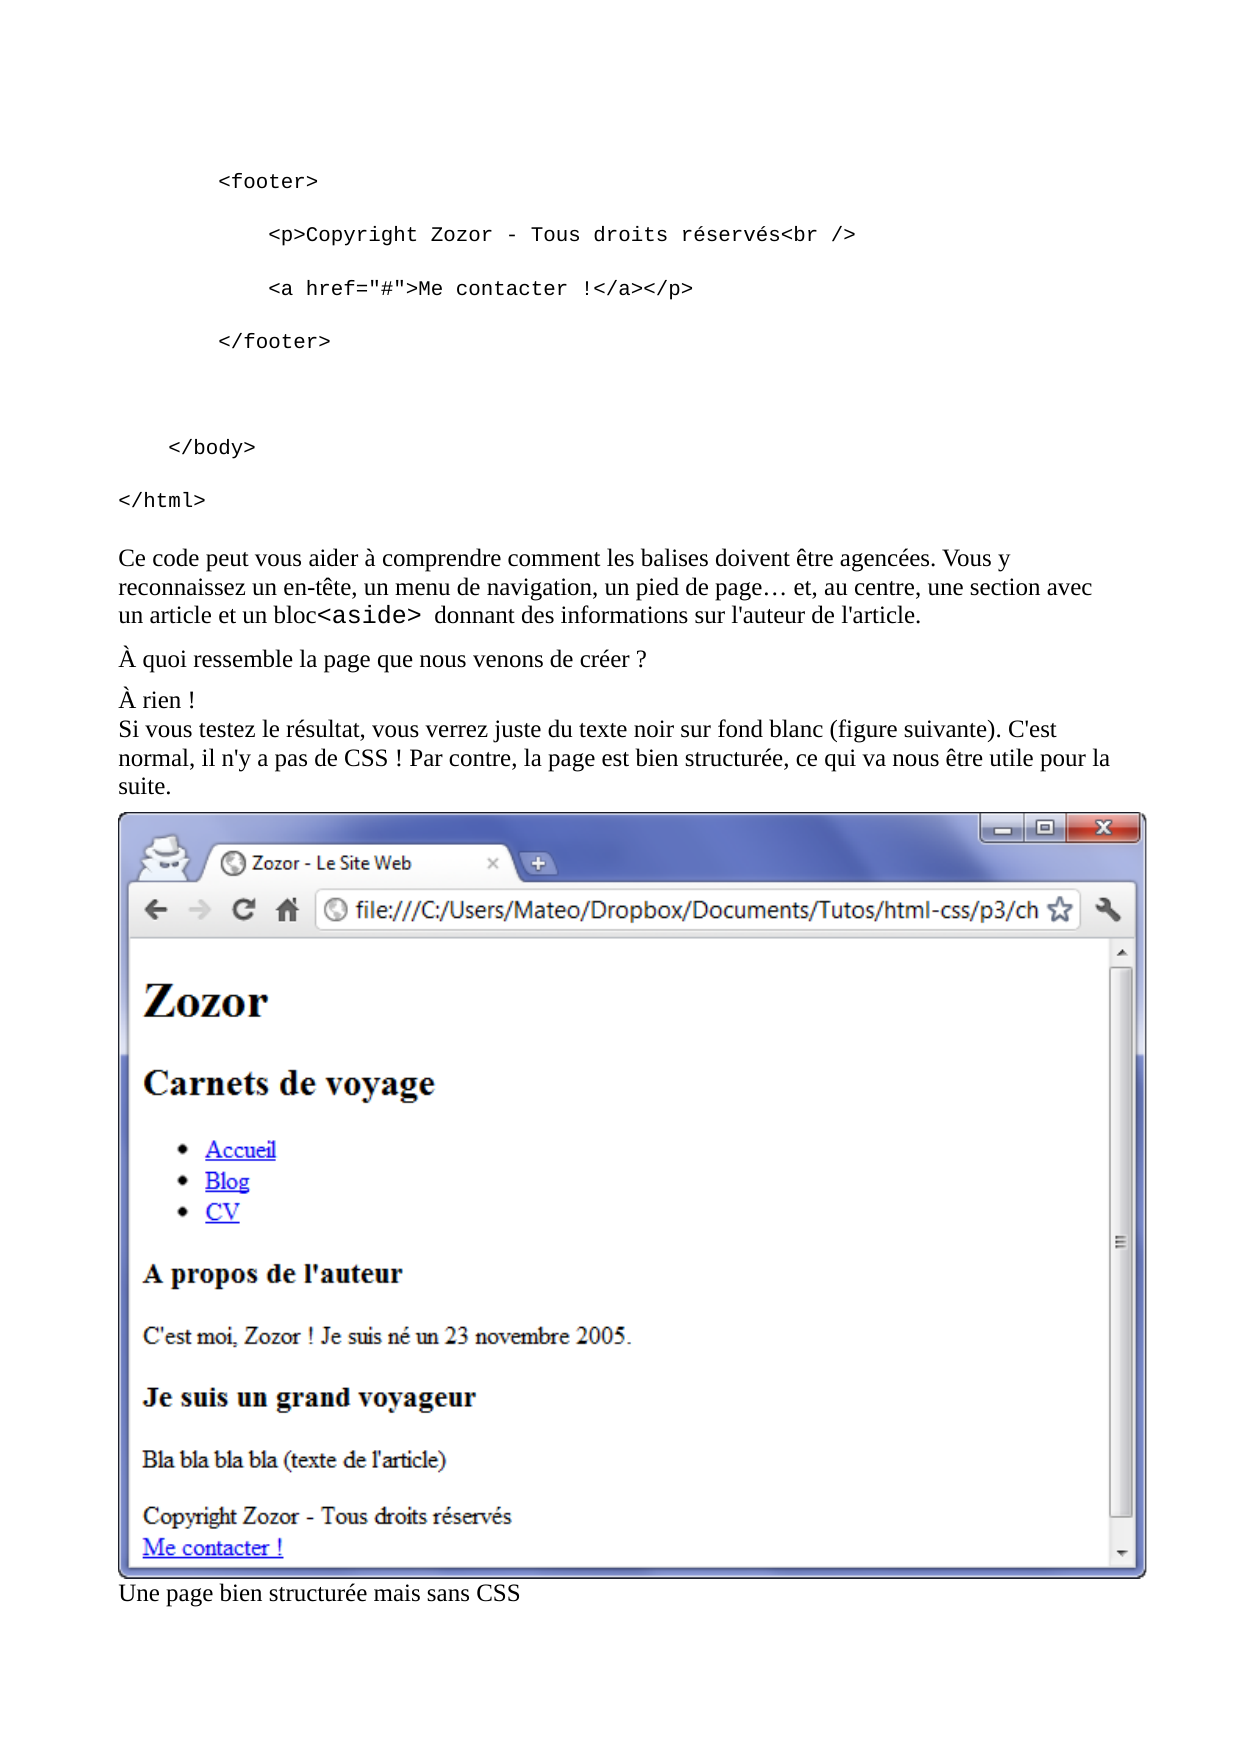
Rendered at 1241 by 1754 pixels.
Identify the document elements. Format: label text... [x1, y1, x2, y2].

text À rien ! Si vous testez le résultat, vous verrez juste du texte noir sur fond blanc (figure suivante). C'est normal, il n'y a pas de CSS ! Par contre, la page est bien structurée, ce qui va nous être utile pour la suite. [118, 685, 1122, 800]
text </footer> [118, 331, 1122, 354]
text Ce code peut vous aider à comprendre comment les balises doivent être agencées. Vous y reconnaissez un en-tête, un menu de navigation, un pied de page… et, au centre, une section avec un article et un bloc<aside> donnant des informations sur l'auteur de l'article. [118, 543, 1122, 631]
text À quoi ressemble la page que nous venons de créer ? [118, 644, 1122, 673]
picture [118, 812, 1147, 1579]
text <footer> [118, 171, 1122, 195]
text </body> [118, 437, 1122, 461]
text Une page bien structurée mais sans CSS [118, 1579, 1122, 1607]
text </html> [118, 490, 1122, 514]
text <a href="#">Me contacter !</a></p> [118, 277, 1122, 301]
text <p>Copyright Zozor - Tous droits réservés<br /> [118, 224, 1122, 248]
